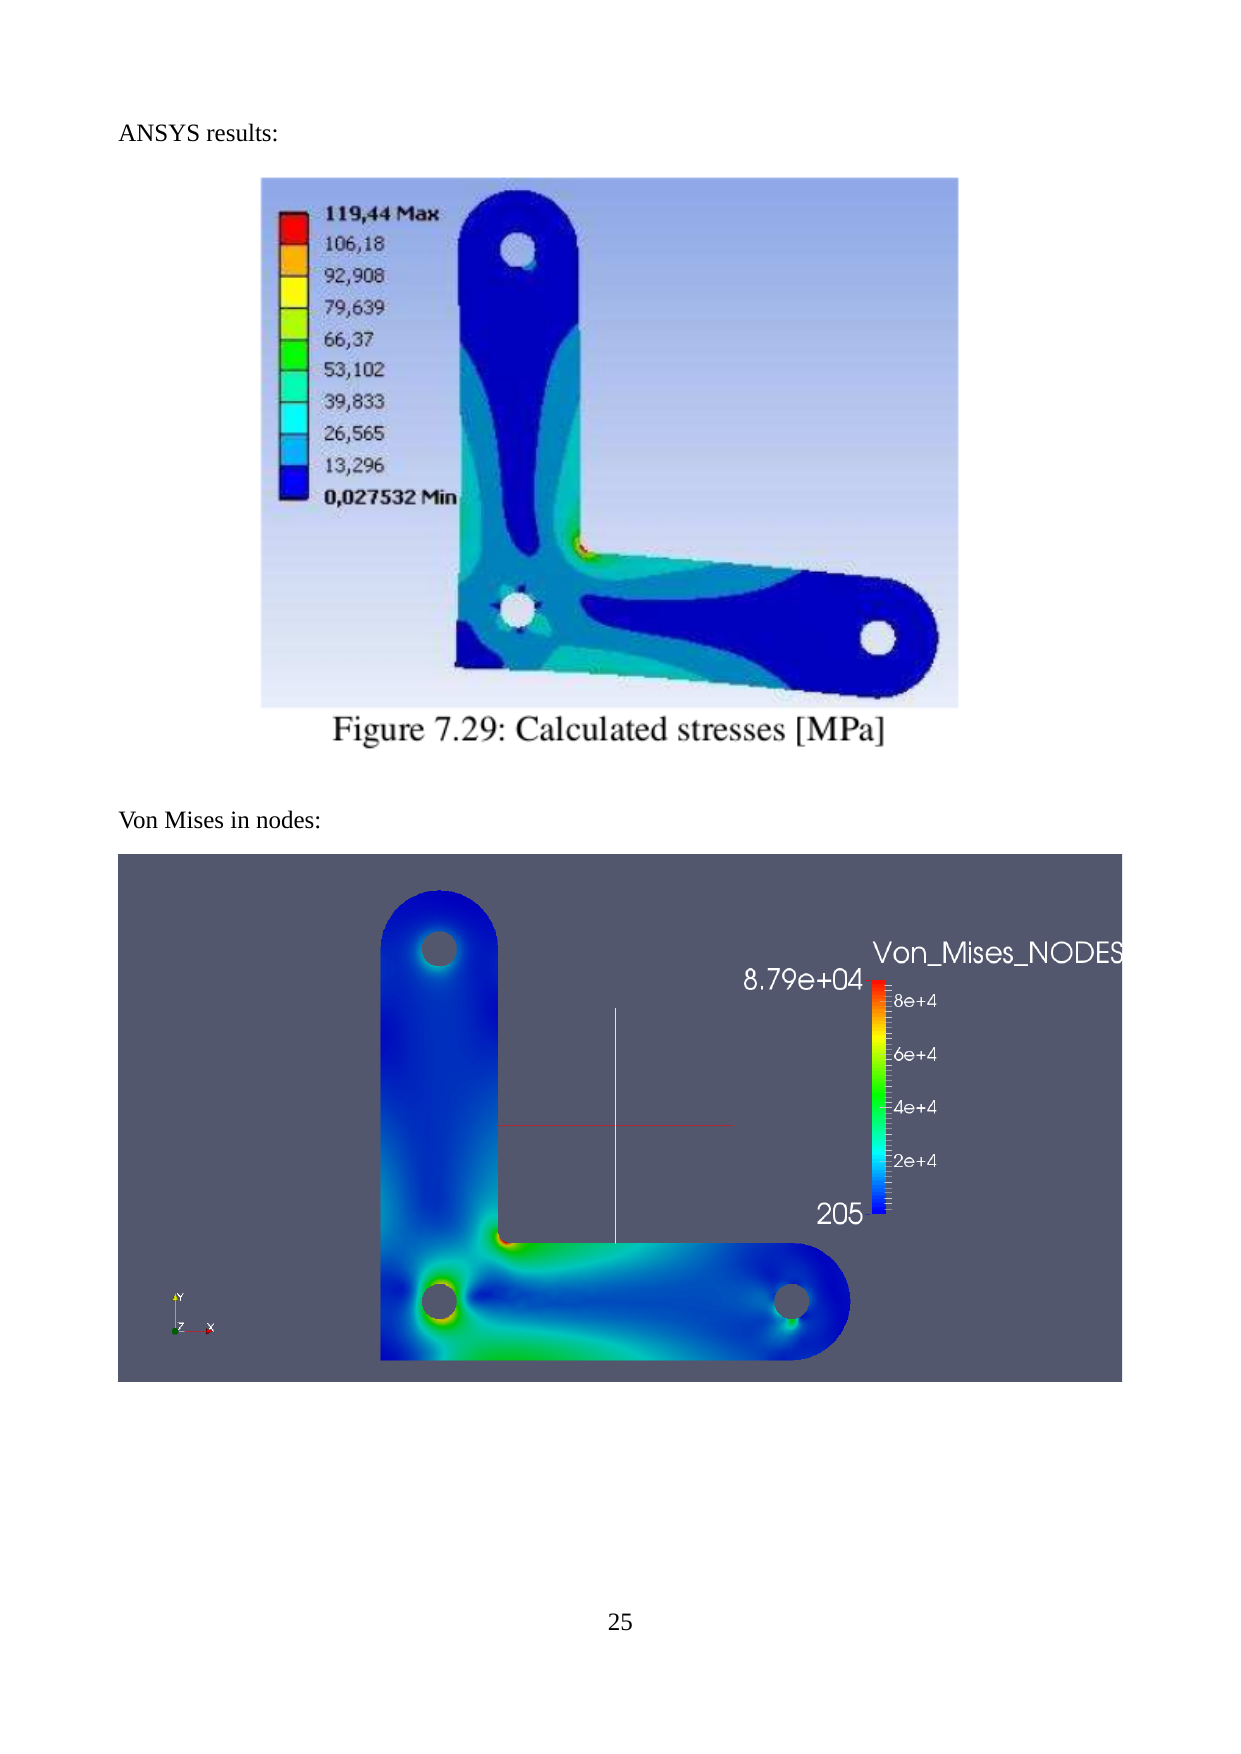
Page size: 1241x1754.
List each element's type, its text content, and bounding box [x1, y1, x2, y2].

text ANSYS results: [118, 118, 1122, 147]
text Von Mises in nodes: [118, 805, 1122, 834]
picture [250, 167, 990, 761]
picture [118, 854, 1123, 1382]
